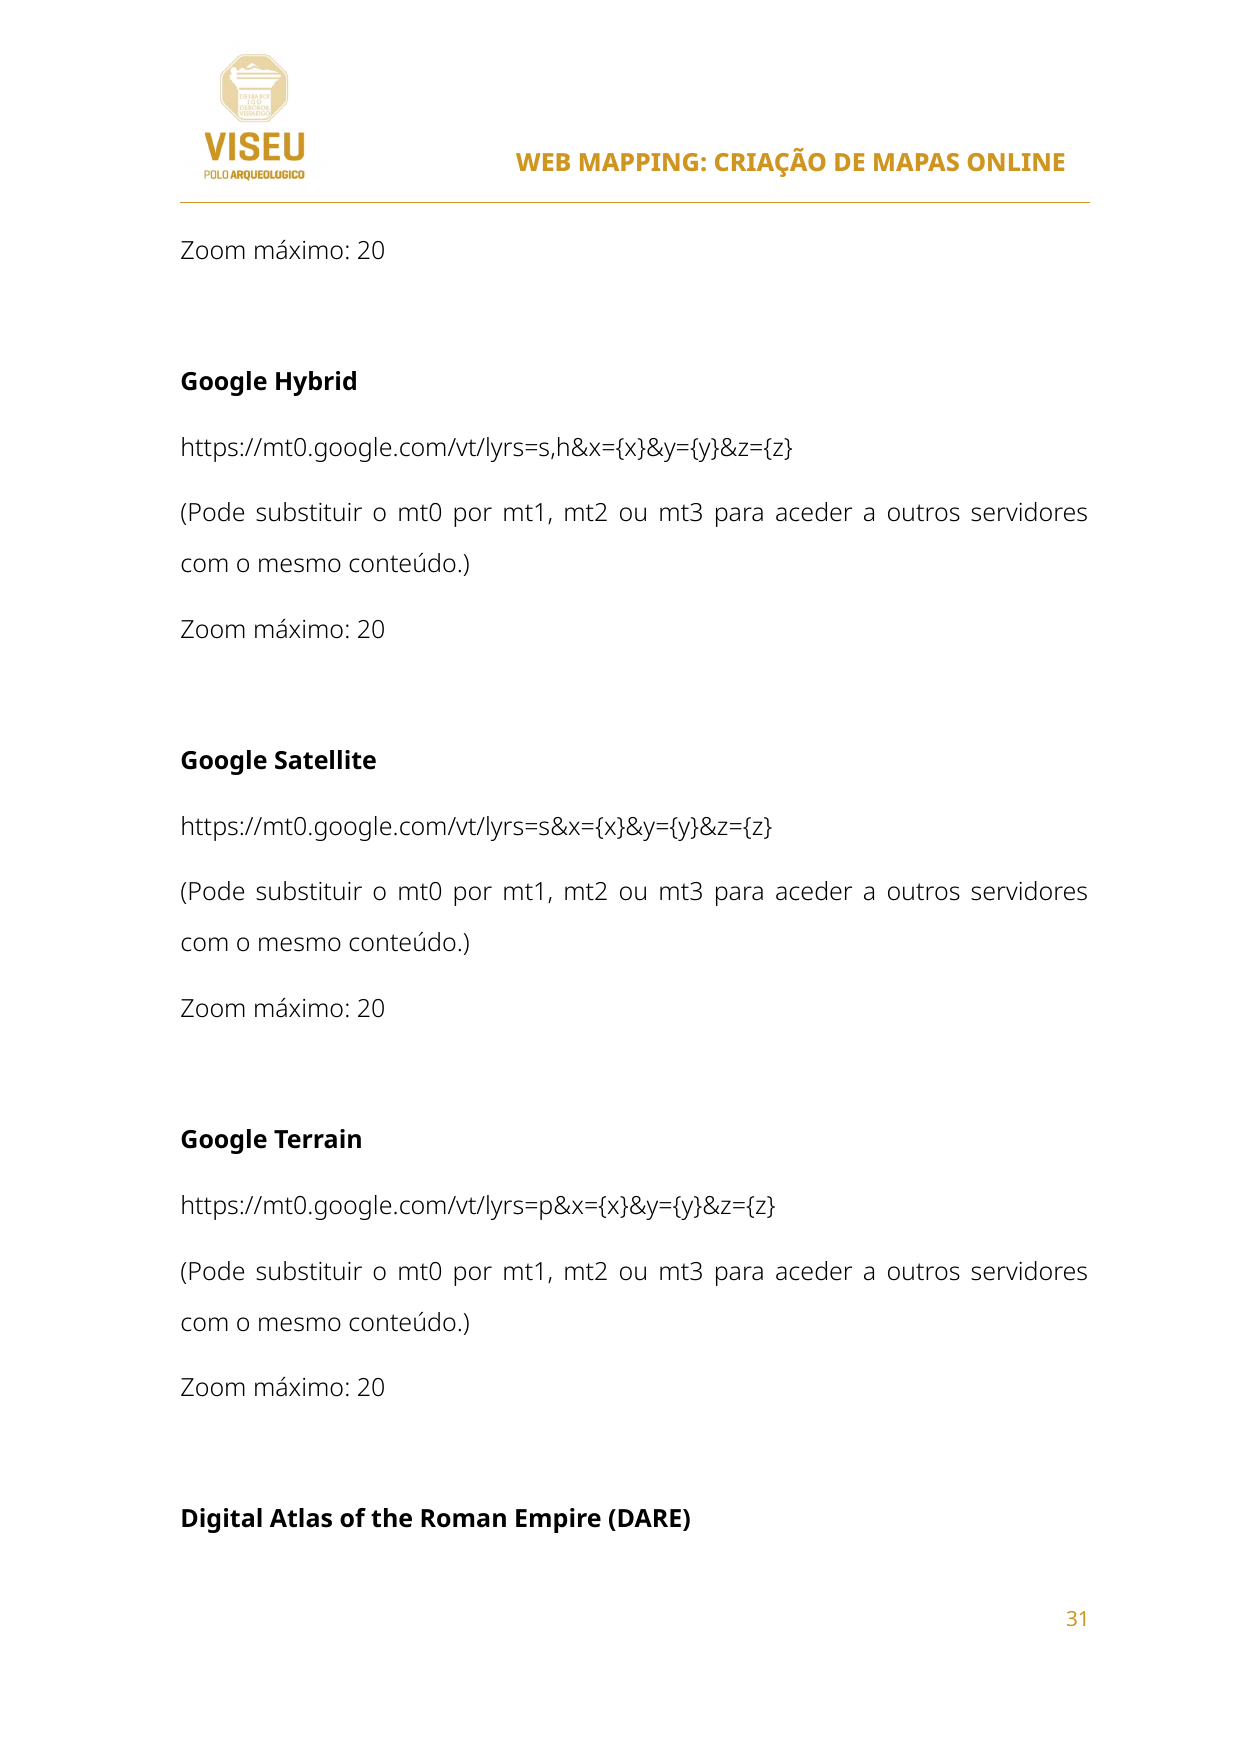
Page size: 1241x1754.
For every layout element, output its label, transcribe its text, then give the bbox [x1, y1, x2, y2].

text (Pode substituir o mt0 por mt1, mt2 ou mt3 para aceder a outros servidores com o mesmo conteúdo.) [180, 874, 1090, 959]
text Zoom máximo: 20 [180, 232, 1090, 266]
text (Pode substituir o mt0 por mt1, mt2 ou mt3 para aceder a outros servidores com o mesmo conteúdo.) [180, 495, 1090, 580]
text Digital Atlas of the Roman Empire (DARE) [180, 1501, 1090, 1535]
text Google Hybrid [180, 364, 1090, 398]
text Google Terrain [180, 1122, 1090, 1156]
text https://mt0.google.com/vt/lyrs=s&x={x}&y={y}&z={z} [180, 808, 1090, 842]
text Zoom máximo: 20 [180, 991, 1090, 1025]
text https://mt0.google.com/vt/lyrs=p&x={x}&y={y}&z={z} [180, 1188, 1090, 1222]
text Google Satellite [180, 743, 1090, 777]
text Zoom máximo: 20 [180, 1370, 1090, 1404]
text Zoom máximo: 20 [180, 612, 1090, 646]
text (Pode substituir o mt0 por mt1, mt2 ou mt3 para aceder a outros servidores com o mesmo conteúdo.) [180, 1253, 1090, 1338]
text https://mt0.google.com/vt/lyrs=s,h&x={x}&y={y}&z={z} [180, 429, 1090, 463]
